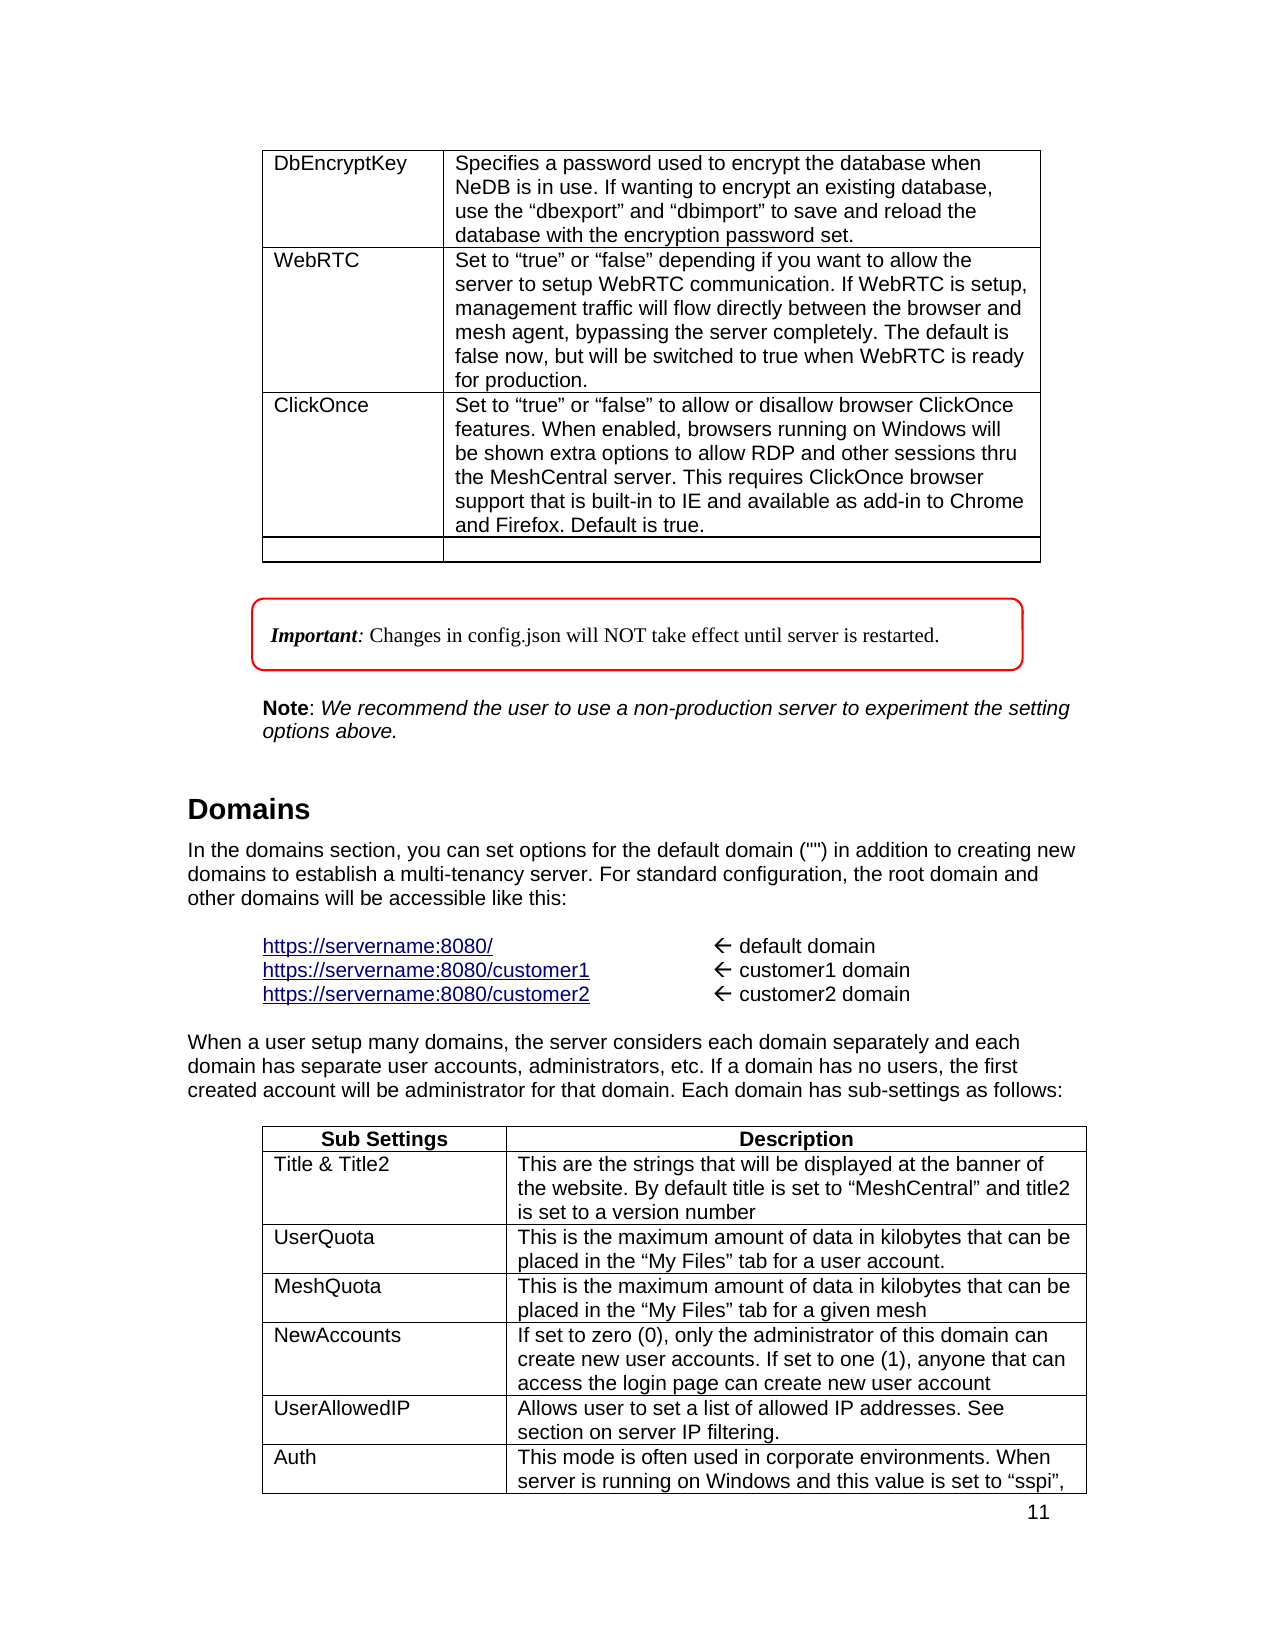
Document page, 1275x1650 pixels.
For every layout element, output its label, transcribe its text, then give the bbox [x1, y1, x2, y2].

table_cell If set to zero (0), only the administrator of this domain can create new user accounts. If set to one (1), anyone that can access the login page can create new user account [507, 1323, 1086, 1395]
text When a user setup many domains, the server considers each domain separately and each domain has separate user accounts, administrators, etc. If a domain has no users, the first created account will be administrator for that domain. Each domain has sub-settings as follows: [187, 1030, 1087, 1102]
subtitle Domains [187, 792, 1087, 826]
table_cell Auth [263, 1445, 506, 1493]
table_cell Allows user to set a list of allowed IP addresses. See section on server IP filtering. [507, 1396, 1086, 1444]
table_cell [263, 538, 443, 561]
table_cell MeshQuota [263, 1274, 506, 1322]
table_cell Set to “true” or “false” depending if you want to allow the server to setup WebRTC communication. If WebRTC is setup, management traffic will flow directly between the browser and mesh agent, bypassing the server completely. The default is false now, but will be switched to true when WebRTC is ready for production. [444, 248, 1040, 392]
table_cell Specifies a password used to encrypt the database when NeDB is in use. If wanting to encrypt an existing database, use the “dbexport” and “dbimport” to save and reload the database with the encryption password set. [444, 151, 1040, 247]
table_cell ClickOnce [263, 393, 443, 536]
table_cell WebRTC [263, 248, 443, 392]
table_cell [444, 538, 1040, 561]
text In the domains section, you can set options for the default domain ("") in addition to creating new domains to establish a multi-tenancy server. For standard configuration, the root domain and other domains will be accessible like this: [187, 838, 1087, 910]
table_header Description [507, 1127, 1086, 1151]
table_cell This mode is often used in corporate environments. When server is running on Windows and this value is set to “sspi”, [507, 1445, 1086, 1493]
table_cell This are the strings that will be displayed at the banner of the website. By default title is set to “MeshCentral” and title2 is set to a version number [507, 1152, 1086, 1224]
text https://servername:8080/customer2  customer2 domain [262, 982, 1087, 1006]
table_cell Title & Title2 [263, 1152, 506, 1224]
table_cell UserQuota [263, 1225, 506, 1273]
text Note: We recommend the user to use a non-production server to experiment the setting options above. [262, 695, 1087, 743]
text https://servername:8080/customer1  customer1 domain [262, 958, 1087, 982]
text https://servername:8080/  default domain [262, 934, 1087, 958]
table_cell DbEncryptKey [263, 151, 443, 247]
table_header Sub Settings [263, 1127, 506, 1151]
table_cell This is the maximum amount of data in kilobytes that can be placed in the “My Files” tab for a given mesh [507, 1274, 1086, 1322]
table_cell This is the maximum amount of data in kilobytes that can be placed in the “My Files” tab for a user account. [507, 1225, 1086, 1273]
table_cell Set to “true” or “false” to allow or disallow browser ClickOnce features. When enabled, browsers running on Windows will be shown extra options to allow RDP and other sessions thru the MeshCentral server. This requires ClickOnce browser support that is built-in to IE and available as add-in to Chrome and Firefox. Default is true. [444, 393, 1040, 536]
table_cell UserAllowedIP [263, 1396, 506, 1444]
table_cell NewAccounts [263, 1323, 506, 1395]
